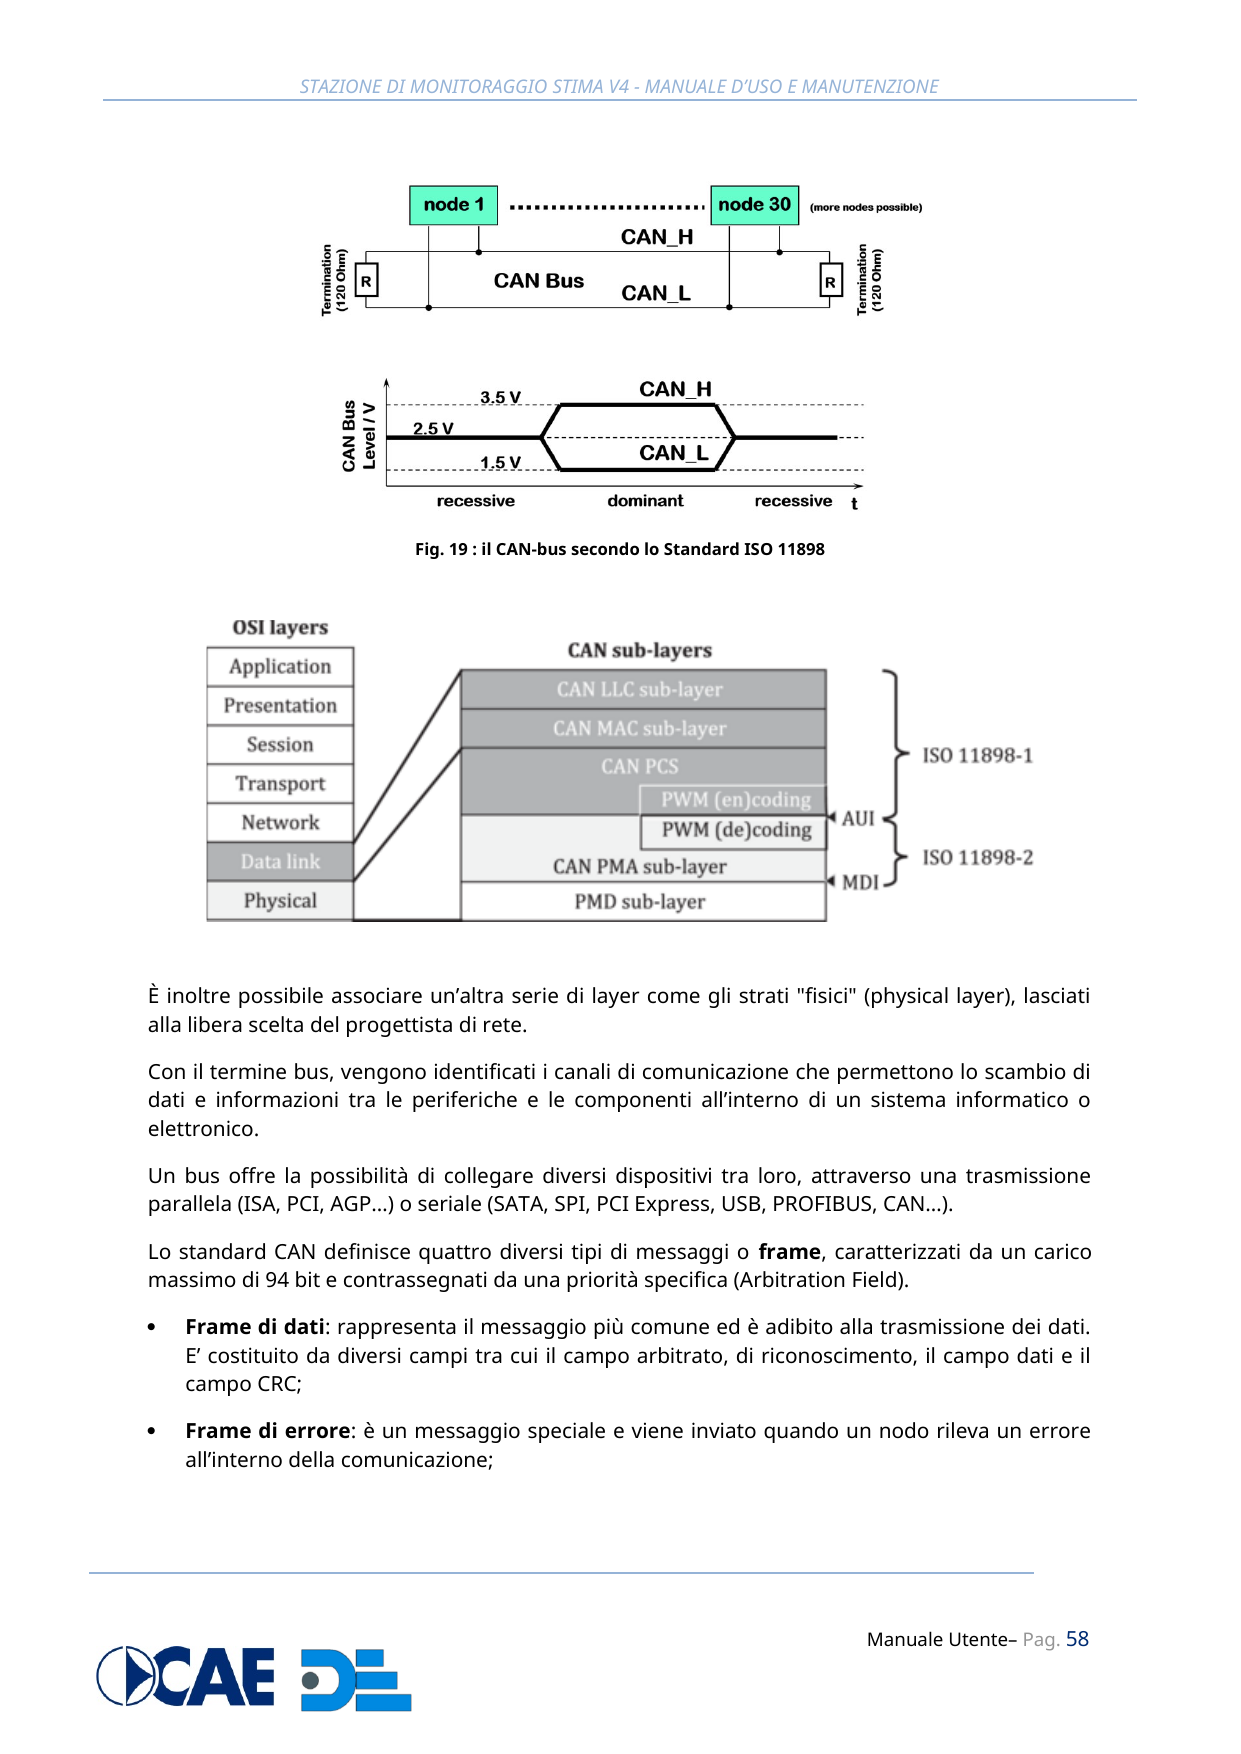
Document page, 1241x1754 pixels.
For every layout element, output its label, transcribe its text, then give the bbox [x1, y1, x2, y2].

list Frame di dati: rappresenta il messaggio più comune ed è adibito alla trasmissione dei dati. E’ costituito da diversi campi tra cui il campo arbitrato, di riconoscimento, il campo dati e il campo CRC; [148, 1312, 1092, 1398]
text È inoltre possibile associare un’altra serie di layer come gli strati "fisici" (physical layer), lasciati alla libera scelta del progettista di rete. [148, 981, 1092, 1038]
text Un bus offre la possibilità di collegare diversi dispositivi tra loro, attraverso una trasmissione parallela (ISA, PCI, AGP…) o seriale (SATA, SPI, PCI Express, USB, PROFIBUS, CAN…). [148, 1161, 1092, 1218]
text Con il termine bus, vengono identificati i canali di comunicazione che permettono lo scambio di dati e informazioni tra le periferiche e le componenti all’interno di un sistema informatico o elettronico. [148, 1057, 1092, 1142]
list Frame di errore: è un messaggio speciale e viene inviato quando un nodo rileva un errore all’interno della comunicazione; [148, 1416, 1092, 1473]
text Fig. 19 : il CAN-bus secondo lo Standard ISO 11898 [148, 537, 1092, 560]
text Lo standard CAN definisce quattro diversi tipi di messaggi o frame, caratterizzati da un carico massimo di 94 bit e contrassegnati da una priorità specifica (Arbitration Field). [148, 1237, 1092, 1294]
